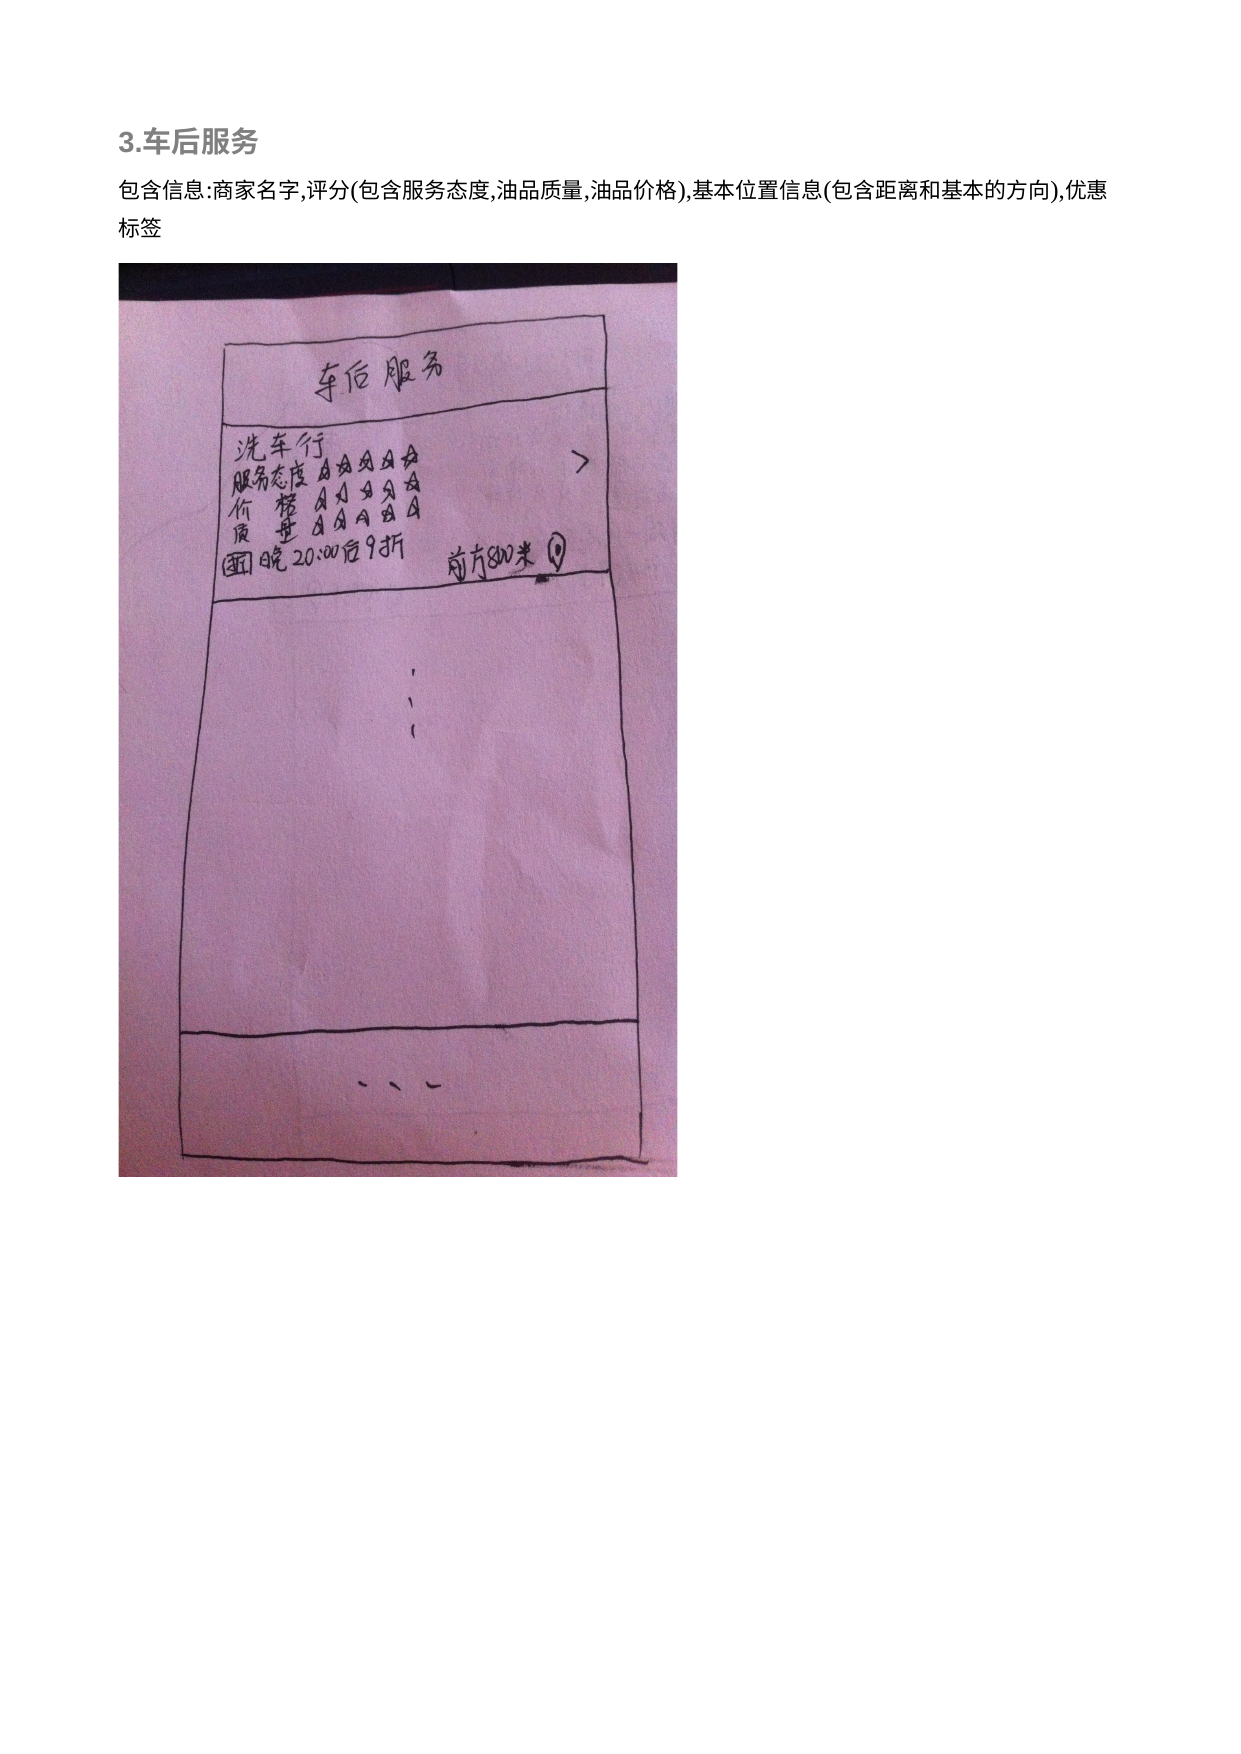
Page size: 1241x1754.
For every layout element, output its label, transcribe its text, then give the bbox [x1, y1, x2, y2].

subtitle 3.车后服务 [118, 118, 1122, 160]
picture [118, 263, 678, 1177]
text 包含信息:商家名字,评分(包含服务态度,油品质量,油品价格),基本位置信息(包含距离和基本的方向),优惠标签 [118, 173, 1122, 242]
